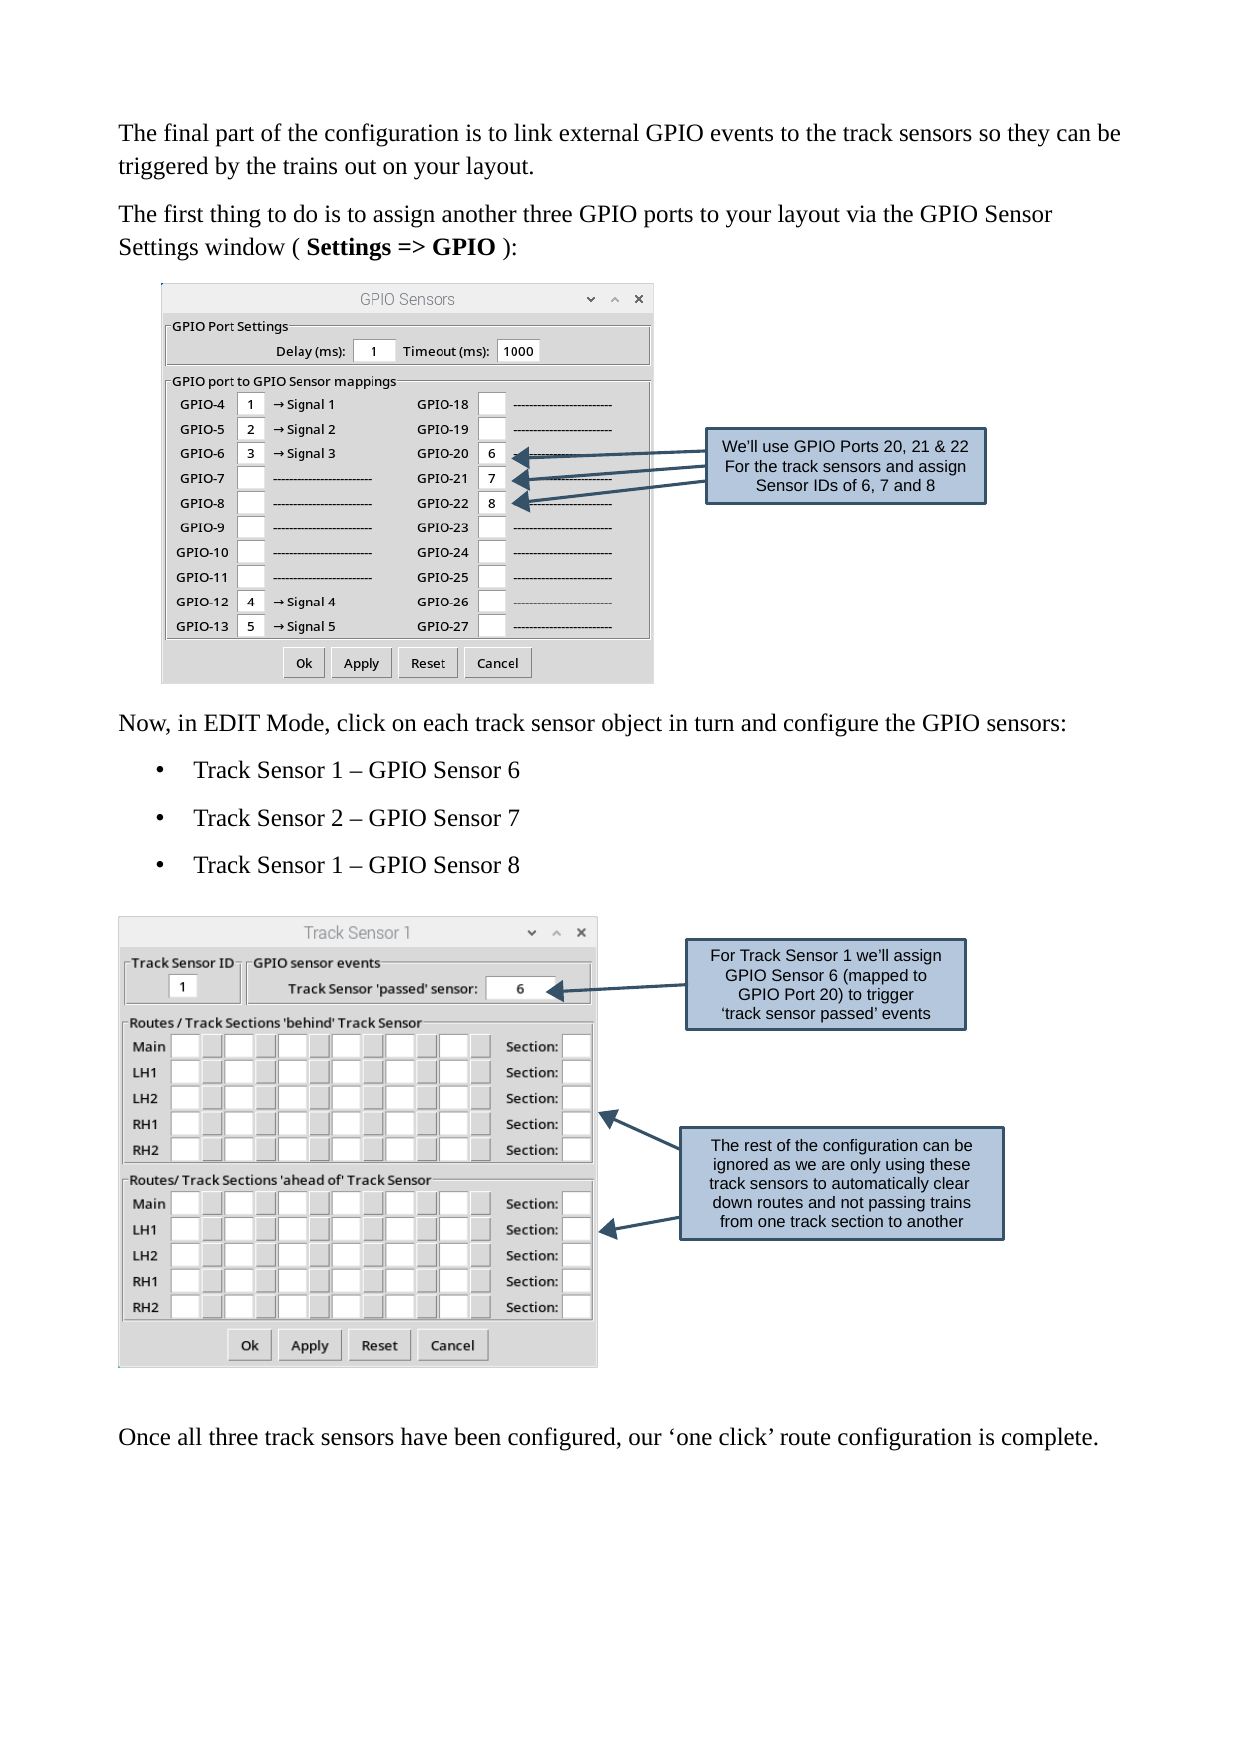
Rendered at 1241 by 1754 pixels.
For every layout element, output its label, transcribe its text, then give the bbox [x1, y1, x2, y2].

text Once all three track sensors have been configured, our ‘one click’ route configuration is complete. [118, 1422, 1122, 1451]
list Track Sensor 2 – GPIO Sensor 7 [156, 803, 1122, 832]
picture [118, 916, 598, 1368]
picture [529, 472, 654, 499]
list Track Sensor 1 – GPIO Sensor 8 [156, 851, 1122, 879]
text The first thing to do is to assign another three GPIO ports to your layout via the GPIO Sensor Settings window ( Settings => GPIO ): [118, 199, 1122, 261]
text Now, in EDIT Mode, click on each track sensor object in turn and configure the GPIO sensors: [118, 708, 1122, 737]
text The final part of the configuration is to link external GPIO events to the track sensors so they can be triggered by the trains out on your layout. [118, 118, 1122, 180]
picture [529, 455, 654, 477]
picture [161, 283, 654, 684]
list Track Sensor 1 – GPIO Sensor 6 [156, 755, 1122, 784]
